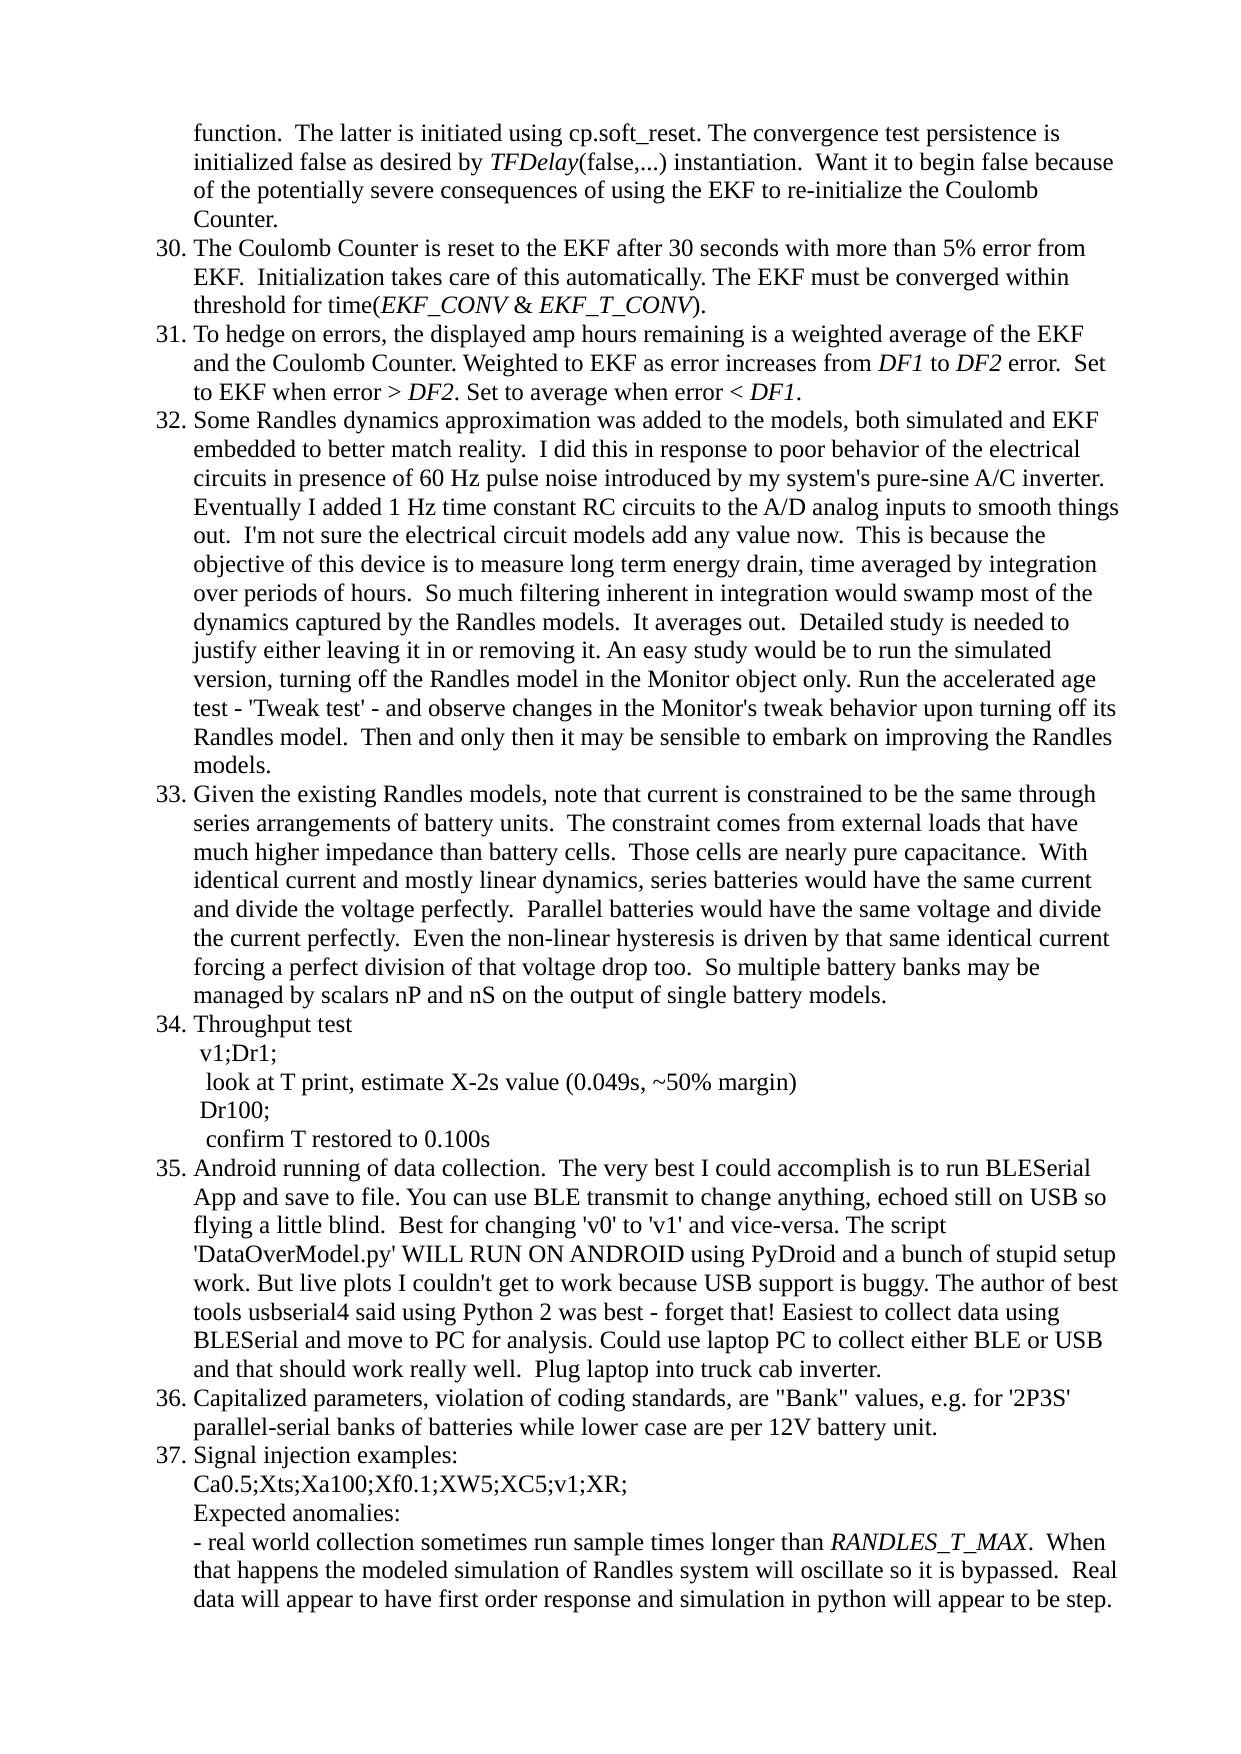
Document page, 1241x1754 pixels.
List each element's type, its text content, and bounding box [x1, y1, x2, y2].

list Dr100; [156, 1096, 1122, 1124]
list function. The latter is initiated using cp.soft_reset. The convergence test persistence is initialized false as desired by TFDelay(false,...) instantiation. Want it to begin false because of the potentially severe consequences of using the EKF to re-initialize the Coulomb Counter. [156, 118, 1122, 233]
list Throughput test [156, 1009, 1122, 1038]
list To hedge on errors, the displayed amp hours remaining is a weighted average of the EKF and the Coulomb Counter. Weighted to EKF as error increases from DF1 to DF2 error. Set to EKF when error > DF2. Set to average when error < DF1. [156, 319, 1122, 406]
list Signal injection examples: [156, 1441, 1122, 1469]
list Capitalized parameters, violation of coding standards, are "Bank" values, e.g. for '2P3S' parallel-serial banks of batteries while lower case are per 12V battery unit. [156, 1383, 1122, 1441]
list confirm T restored to 0.100s [156, 1124, 1122, 1153]
list Android running of data collection. The very best I could accomplish is to run BLESerial App and save to file. You can use BLE transmit to change anything, echoed still on USB so flying a little blind. Best for changing 'v0' to 'v1' and vice-versa. The script 'DataOverModel.py' WILL RUN ON ANDROID using PyDroid and a bunch of stupid setup work. But live plots I couldn't get to work because USB support is buggy. The author of best tools usbserial4 said using Python 2 was best - forget that! Easiest to collect data using BLESerial and move to PC for analysis. Could use laptop PC to collect either BLE or USB and that should work really well. Plug laptop into truck cab inverter. [156, 1153, 1122, 1383]
list v1;Dr1; [156, 1038, 1122, 1067]
list The Coulomb Counter is reset to the EKF after 30 seconds with more than 5% error from EKF. Initialization takes care of this automatically. The EKF must be converged within threshold for time(EKF_CONV & EKF_T_CONV). [156, 233, 1122, 319]
list - real world collection sometimes run sample times longer than RANDLES_T_MAX. When that happens the modeled simulation of Randles system will oscillate so it is bypassed. Real data will appear to have first order response and simulation in python will appear to be step. [156, 1527, 1122, 1613]
list Expected anomalies: [156, 1498, 1122, 1527]
list Ca0.5;Xts;Xa100;Xf0.1;XW5;XC5;v1;XR; [156, 1469, 1122, 1498]
list look at T print, estimate X-2s value (0.049s, ~50% margin) [156, 1067, 1122, 1096]
list Given the existing Randles models, note that current is constrained to be the same through series arrangements of battery units. The constraint comes from external loads that have much higher impedance than battery cells. Those cells are nearly pure capacitance. With identical current and mostly linear dynamics, series batteries would have the same current and divide the voltage perfectly. Parallel batteries would have the same voltage and divide the current perfectly. Even the non-linear hysteresis is driven by that same identical current forcing a perfect division of that voltage drop too. So multiple battery banks may be managed by scalars nP and nS on the output of single battery models. [156, 779, 1122, 1009]
list Some Randles dynamics approximation was added to the models, both simulated and EKF embedded to better match reality. I did this in response to poor behavior of the electrical circuits in presence of 60 Hz pulse noise introduced by my system's pure-sine A/C inverter. Eventually I added 1 Hz time constant RC circuits to the A/D analog inputs to smooth things out. I'm not sure the electrical circuit models add any value now. This is because the objective of this device is to measure long term energy drain, time averaged by integration over periods of hours. So much filtering inherent in integration would swamp most of the dynamics captured by the Randles models. It averages out. Detailed study is needed to justify either leaving it in or removing it. An easy study would be to run the simulated version, turning off the Randles model in the Monitor object only. Run the accelerated age test - 'Tweak test' - and observe changes in the Monitor's tweak behavior upon turning off its Randles model. Then and only then it may be sensible to embark on improving the Randles models. [156, 406, 1122, 779]
